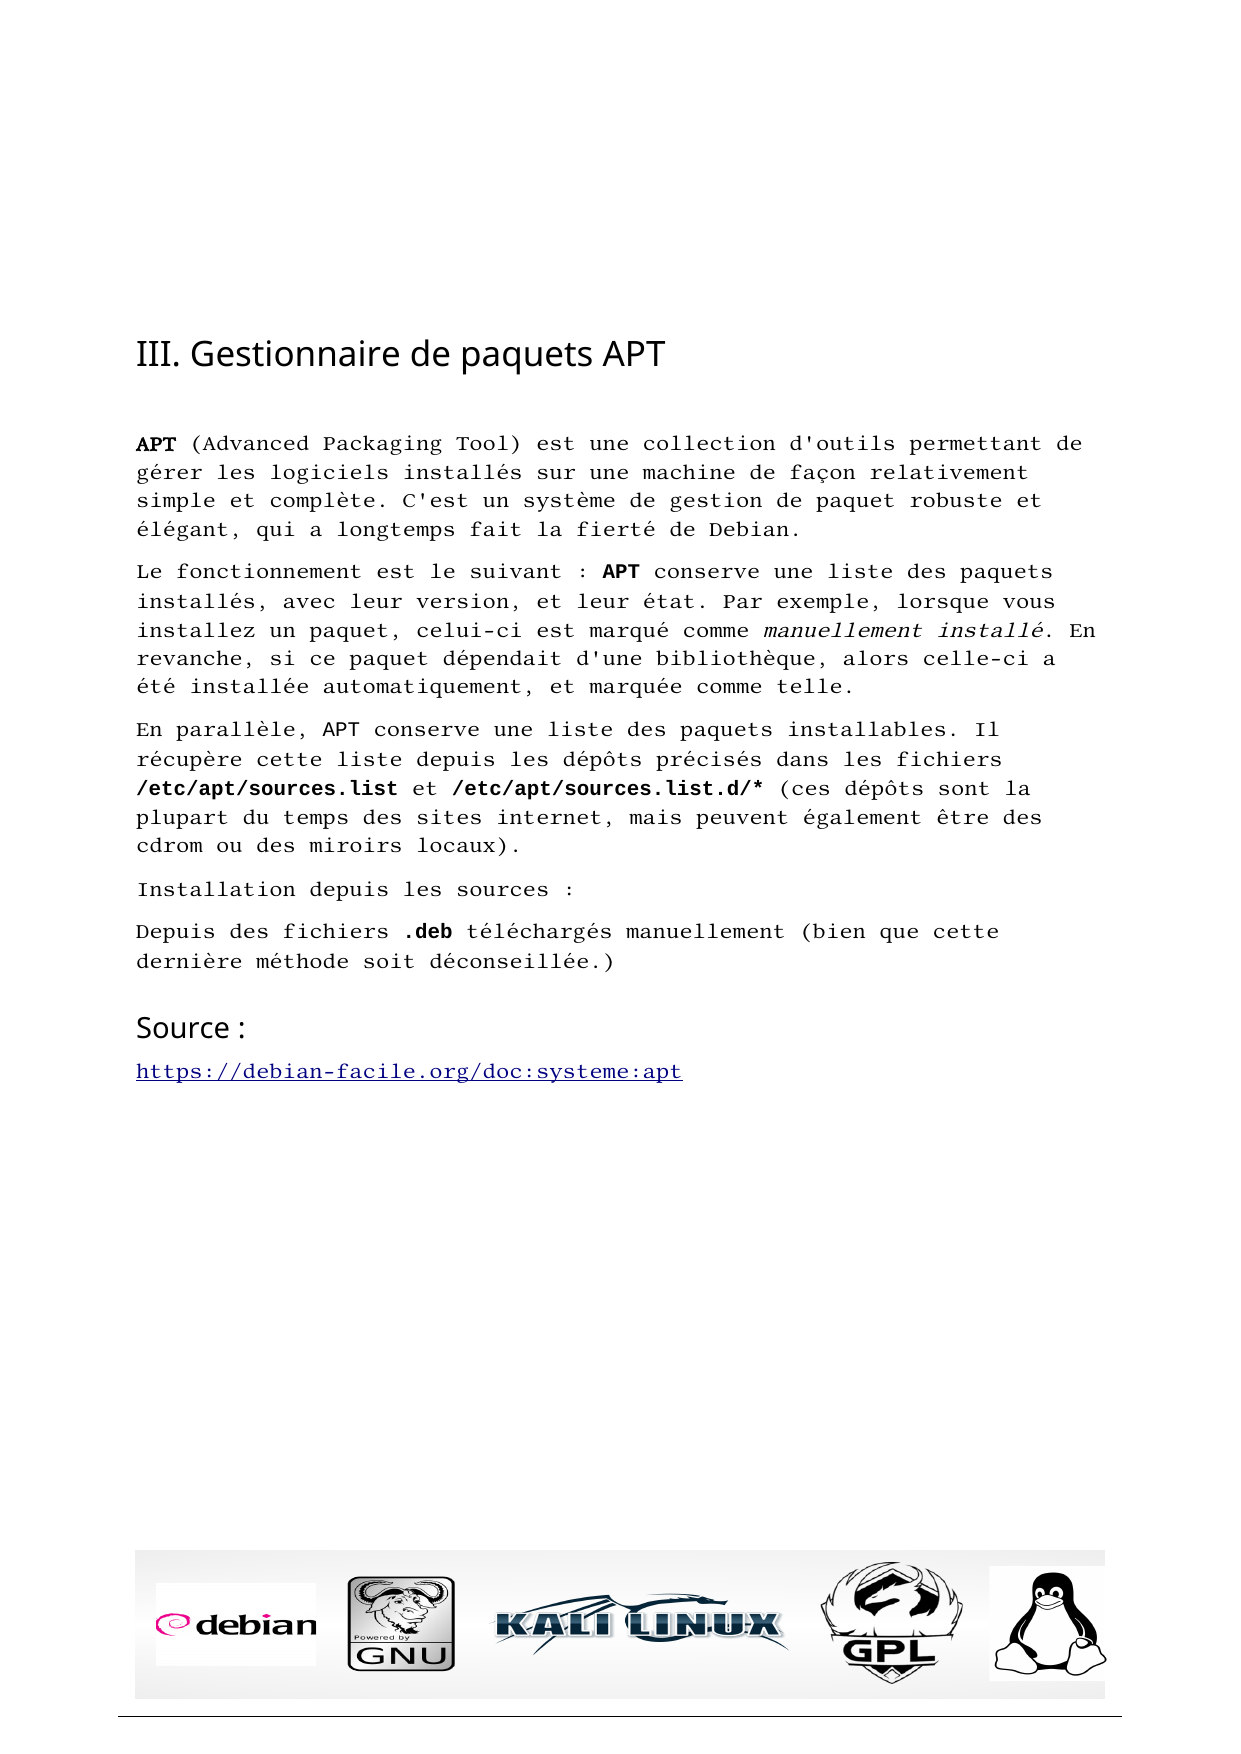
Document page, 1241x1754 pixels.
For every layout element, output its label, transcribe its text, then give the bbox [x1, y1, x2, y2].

picture [476, 1579, 799, 1670]
text Depuis des fichiers .deb téléchargés manuellement (bien que cette dernière méthode soit déconseillée.) [136, 920, 1104, 974]
picture [820, 1562, 963, 1684]
picture [989, 1566, 1112, 1681]
text En parallèle, APT conserve une liste des paquets installables. Il récupère cette liste depuis les dépôts précisés dans les fichiers /etc/apt/sources.list et /etc/apt/sources.list.d/* (ces dépôts sont la plupart du temps des sites internet, mais peuvent également être des cdrom ou des miroirs locaux). [136, 718, 1104, 858]
subtitle Source : [136, 1007, 1104, 1047]
text https://debian-facile.org/doc:systeme:apt [136, 1060, 1104, 1083]
text Installation depuis les sources : [136, 877, 1104, 901]
text APT (Advanced Packaging Tool) est une collection d'outils permettant de gérer les logiciels installés sur une machine de façon relativement simple et complète. C'est un système de gestion de paquet robuste et élégant, qui a longtemps fait la fierté de Debian. [136, 432, 1104, 541]
picture [341, 1573, 460, 1674]
subtitle III. Gestionnaire de paquets APT [136, 329, 1104, 376]
picture [156, 1583, 317, 1666]
text Le fonctionnement est le suivant : APT conserve une liste des paquets installés, avec leur version, et leur état. Par exemple, lorsque vous installez un paquet, celui-ci est marqué comme manuellement installé. En revanche, si ce paquet dépendait d'une bibliothèque, alors celle-ci a été installée automatiquement, et marquée comme telle. [136, 560, 1104, 699]
